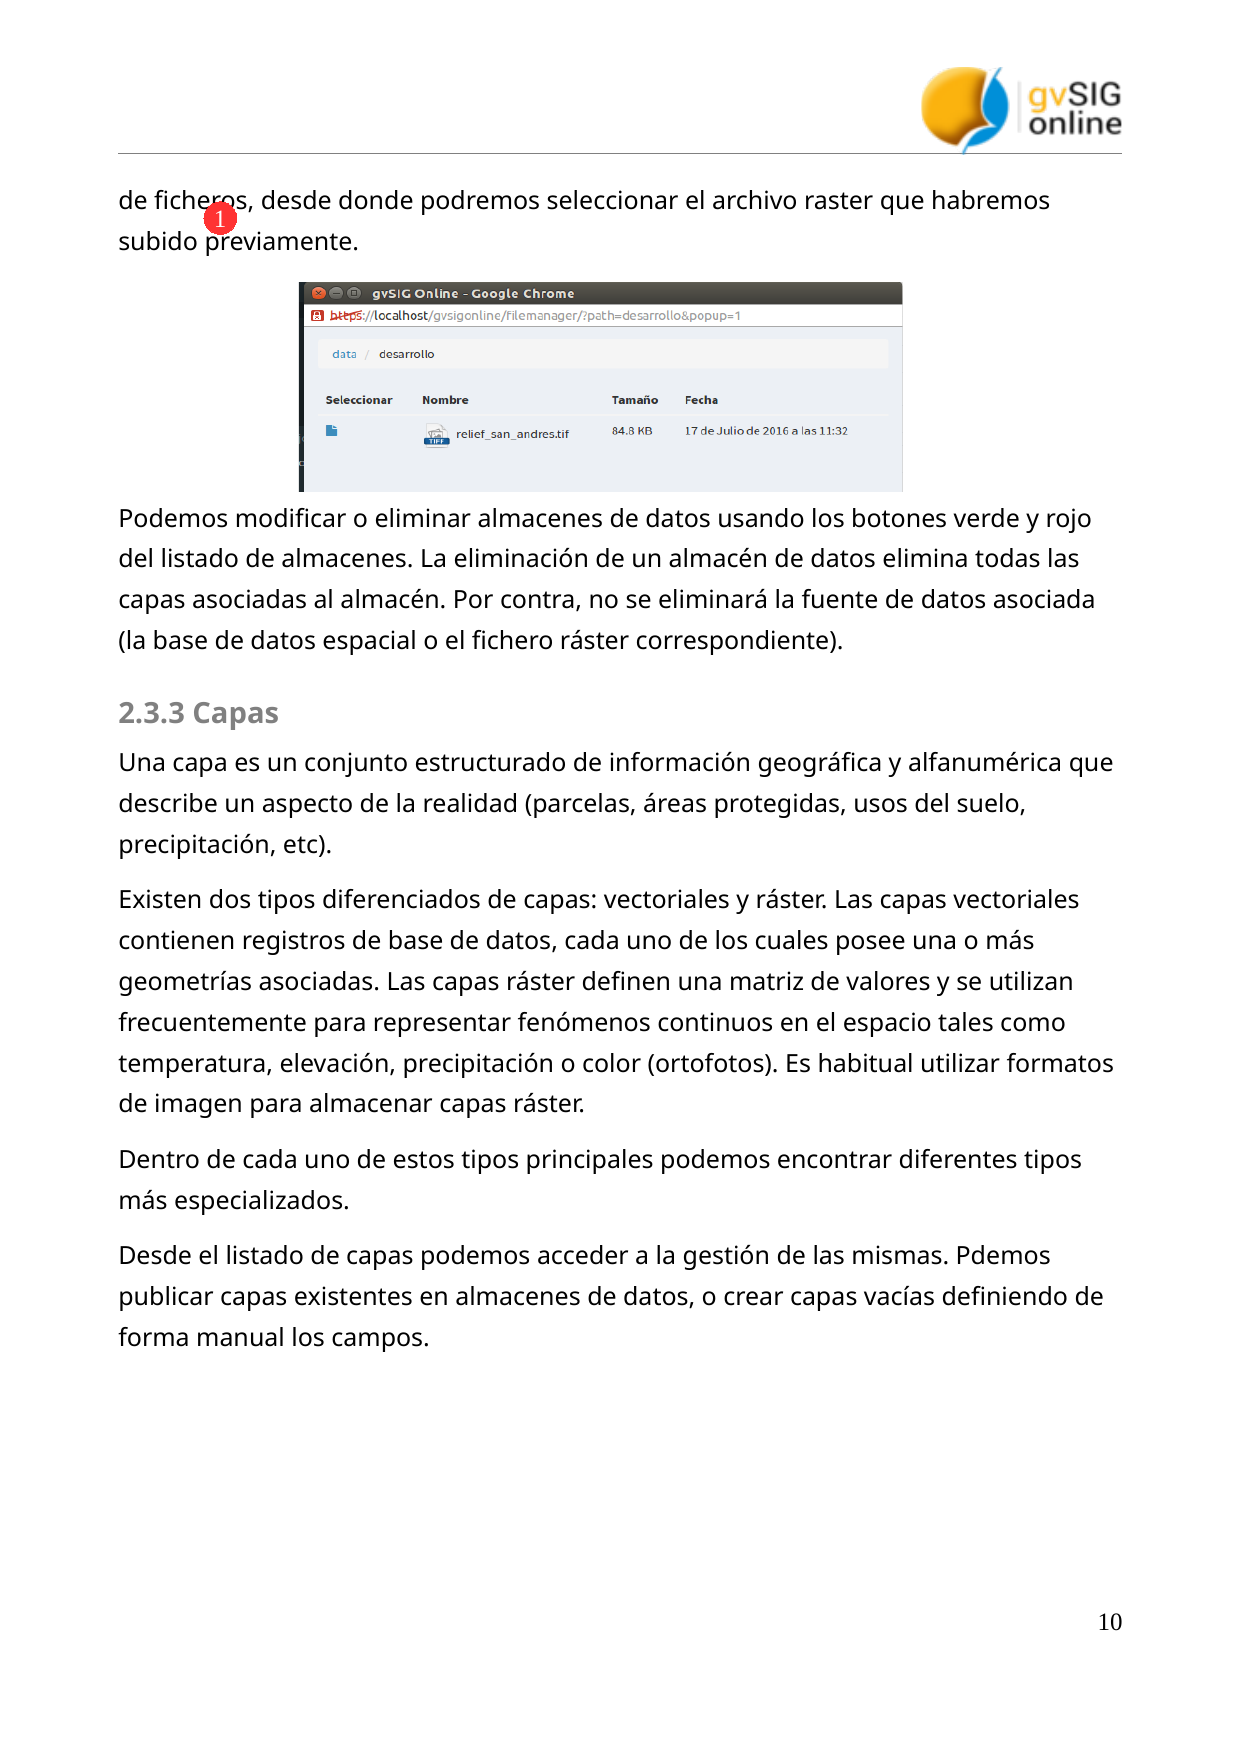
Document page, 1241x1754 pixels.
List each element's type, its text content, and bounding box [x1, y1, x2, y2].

text de ficheros, desde donde podremos seleccionar el archivo raster que habremos subido previamente. [118, 182, 1122, 257]
picture [921, 67, 1122, 155]
subtitle 2.3.3 Capas [118, 693, 1122, 732]
picture [298, 282, 903, 492]
text Desde el listado de capas podemos acceder a la gestión de las mismas. Pdemos publicar capas existentes en almacenes de datos, o crear capas vacías definiendo de forma manual los campos. [118, 1238, 1122, 1353]
text Existen dos tipos diferenciados de capas: vectoriales y ráster. Las capas vectoriales contienen registros de base de datos, cada uno de los cuales posee una o más geometrías asociadas. Las capas ráster definen una matriz de valores y se utilizan frecuentemente para representar fenómenos continuos en el espacio tales como temperatura, elevación, precipitación o color (ortofotos). Es habitual utilizar formatos de imagen para almacenar capas ráster. [118, 882, 1122, 1120]
text Una capa es un conjunto estructurado de información geográfica y alfanumérica que describe un aspecto de la realidad (parcelas, áreas protegidas, usos del suelo, precipitación, etc). [118, 745, 1122, 861]
text Podemos modificar o eliminar almacenes de datos usando los botones verde y rojo del listado de almacenes. La eliminación de un almacén de datos elimina todas las capas asociadas al almacén. Por contra, no se eliminará la fuente de datos asociada (la base de datos espacial o el fichero ráster correspondiente). [118, 500, 1122, 657]
text Dentro de cada uno de estos tipos principales podemos encontrar diferentes tipos más especializados. [118, 1142, 1122, 1216]
